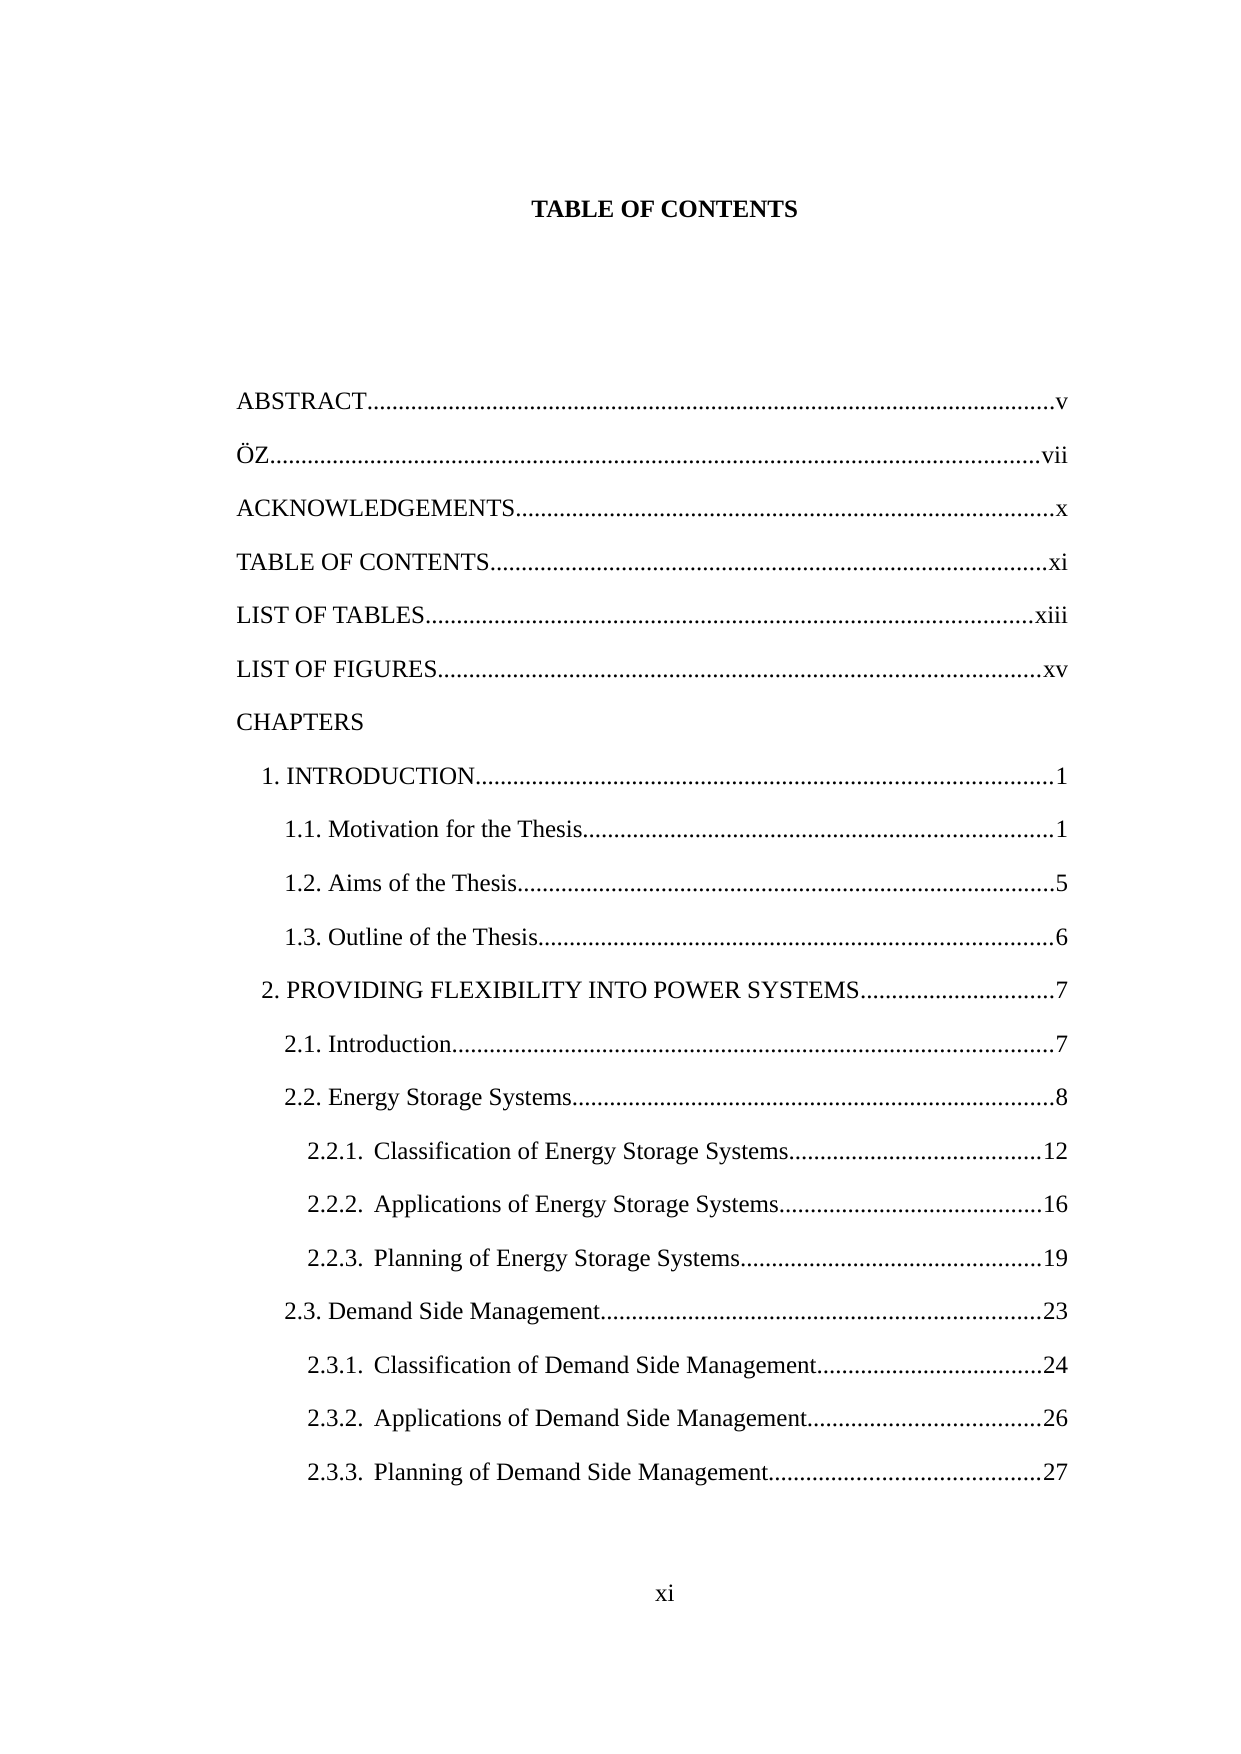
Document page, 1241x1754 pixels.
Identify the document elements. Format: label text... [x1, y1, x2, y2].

text ACKNOWLEDGEMENTS x [236, 493, 1093, 522]
text CHAPTERS [236, 707, 1093, 736]
text 2.3.3. Planning of Demand Side Management 27 [282, 1457, 1093, 1486]
text LIST OF TABLES xiii [236, 600, 1093, 629]
text 2.3.1. Classification of Demand Side Management 24 [282, 1350, 1093, 1379]
text LIST OF FIGURES xv [236, 654, 1093, 683]
list TABLE OF CONTENTS [236, 194, 1093, 223]
text ABSTRACT v [236, 386, 1093, 415]
text ÖZ vii [236, 440, 1093, 468]
text 2.3. Demand Side Management 23 [259, 1296, 1093, 1325]
text 2.1. Introduction 7 [259, 1029, 1093, 1057]
text 1.1. Motivation for the Thesis 1 [259, 814, 1093, 843]
text 1. INTRODUCTION 1 [236, 761, 1093, 790]
text 1.2. Aims of the Thesis 5 [259, 868, 1093, 897]
text 2.2.1. Classification of Energy Storage Systems 12 [282, 1136, 1093, 1164]
text TABLE OF CONTENTS xi [236, 547, 1093, 576]
text 1.3. Outline of the Thesis 6 [259, 922, 1093, 950]
text 2.2.2. Applications of Energy Storage Systems 16 [282, 1189, 1093, 1218]
text 2.2.3. Planning of Energy Storage Systems 19 [282, 1243, 1093, 1272]
text 2.2. Energy Storage Systems 8 [259, 1082, 1093, 1111]
text 2. PROVIDING FLEXIBILITY INTO POWER SYSTEMS 7 [236, 975, 1093, 1004]
text 2.3.2. Applications of Demand Side Management 26 [282, 1403, 1093, 1432]
